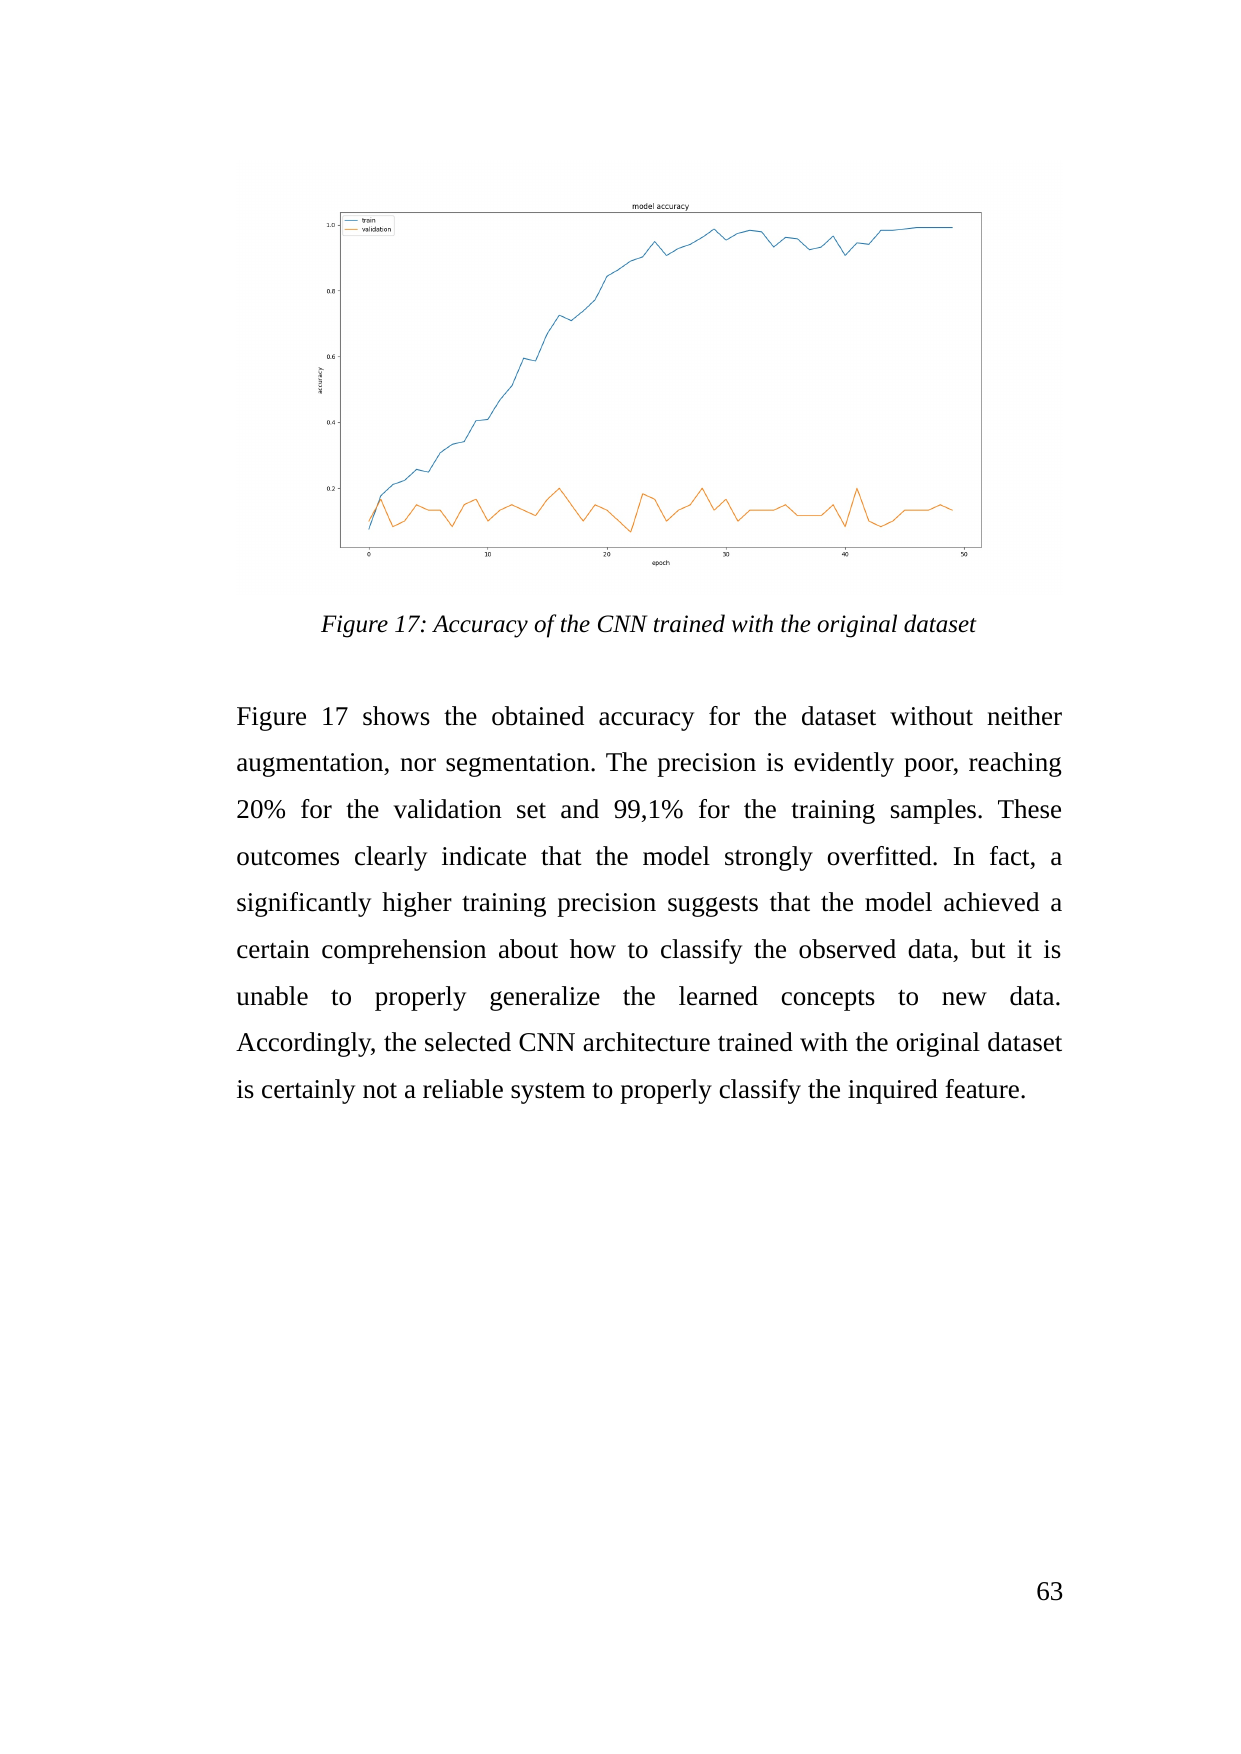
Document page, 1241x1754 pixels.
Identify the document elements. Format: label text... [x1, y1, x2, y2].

text Figure 17: Accuracy of the CNN trained with the original dataset [236, 595, 1063, 638]
picture [236, 160, 1063, 595]
text Figure 17 shows the obtained accuracy for the dataset without neither augmentation, nor segmentation. The precision is evidently poor, reaching 20% for the validation set and 99,1% for the training samples. These outcomes clearly indicate that the model strongly overfitted. In fact, a significantly higher training precision suggests that the model achieved a certain comprehension about how to classify the observed data, but it is unable to properly generalize the learned concepts to new data. Accordingly, the selected CNN architecture trained with the original dataset is certainly not a reliable system to properly classify the inquired feature. [236, 700, 1063, 1104]
